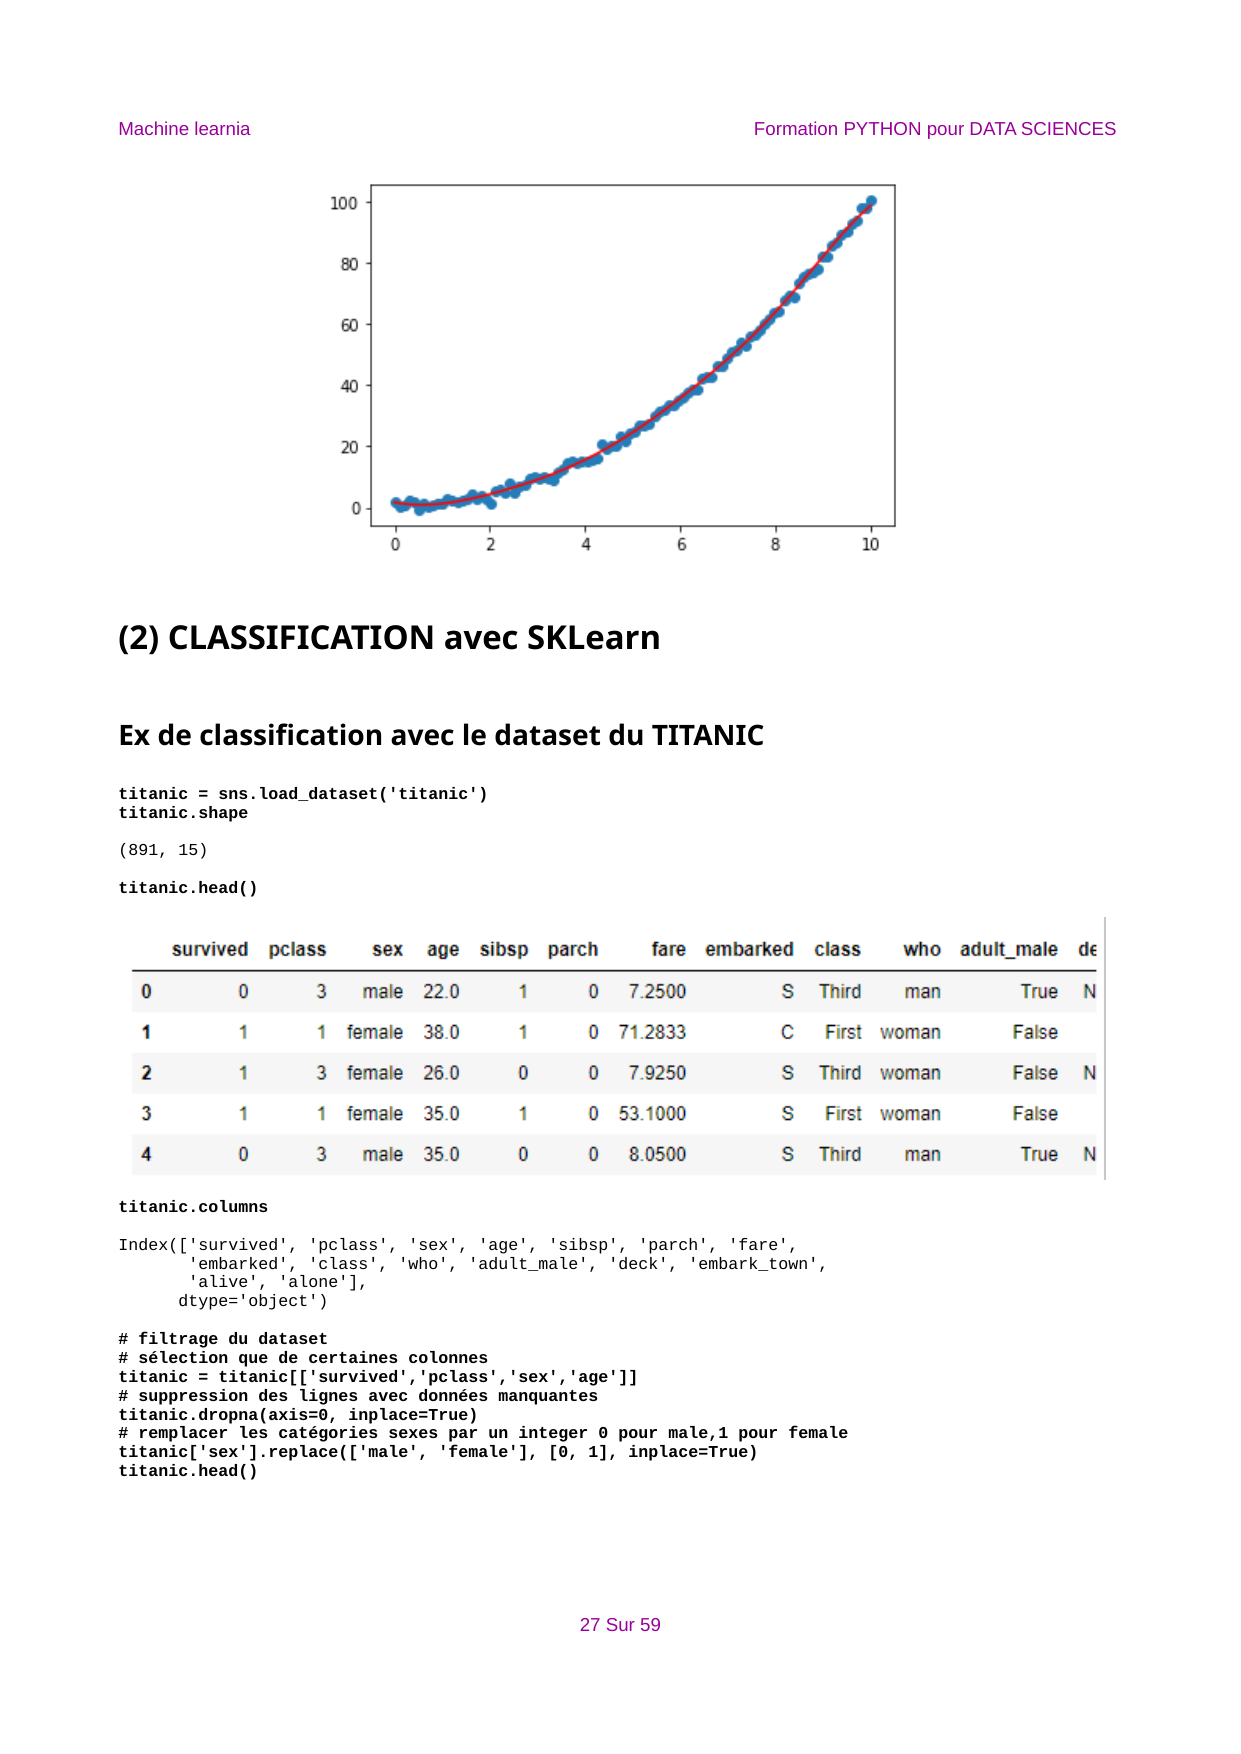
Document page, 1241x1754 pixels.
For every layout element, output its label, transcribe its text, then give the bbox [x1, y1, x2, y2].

text titanic.dropna(axis=0, inplace=True) [118, 1406, 1122, 1425]
text 'alive', 'alone'], [118, 1274, 1122, 1293]
text titanic.head() [118, 1463, 1122, 1481]
text titanic.columns [118, 1199, 1122, 1217]
text (891, 15) [118, 842, 1122, 861]
text titanic = sns.load_dataset('titanic') [118, 785, 1122, 804]
text # suppression des lignes avec données manquantes [118, 1387, 1122, 1406]
text titanic['sex'].replace(['male', 'female'], [0, 1], inplace=True) [118, 1444, 1122, 1463]
text # sélection que de certaines colonnes [118, 1349, 1122, 1368]
text titanic = titanic[['survived','pclass','sex','age']] [118, 1368, 1122, 1387]
text 'embarked', 'class', 'who', 'adult_male', 'deck', 'embark_town', [118, 1255, 1122, 1274]
text titanic.shape [118, 804, 1122, 823]
picture [308, 169, 932, 571]
picture [123, 917, 1117, 1180]
text # filtrage du dataset [118, 1331, 1122, 1349]
subtitle Ex de classification avec le dataset du TITANIC [118, 716, 1122, 754]
text titanic.head() [118, 879, 1122, 898]
text Index(['survived', 'pclass', 'sex', 'age', 'sibsp', 'parch', 'fare', [118, 1236, 1122, 1255]
subtitle (2) CLASSIFICATION avec SKLearn [118, 614, 1122, 659]
text # remplacer les catégories sexes par un integer 0 pour male,1 pour female [118, 1425, 1122, 1444]
text dtype='object') [118, 1293, 1122, 1312]
